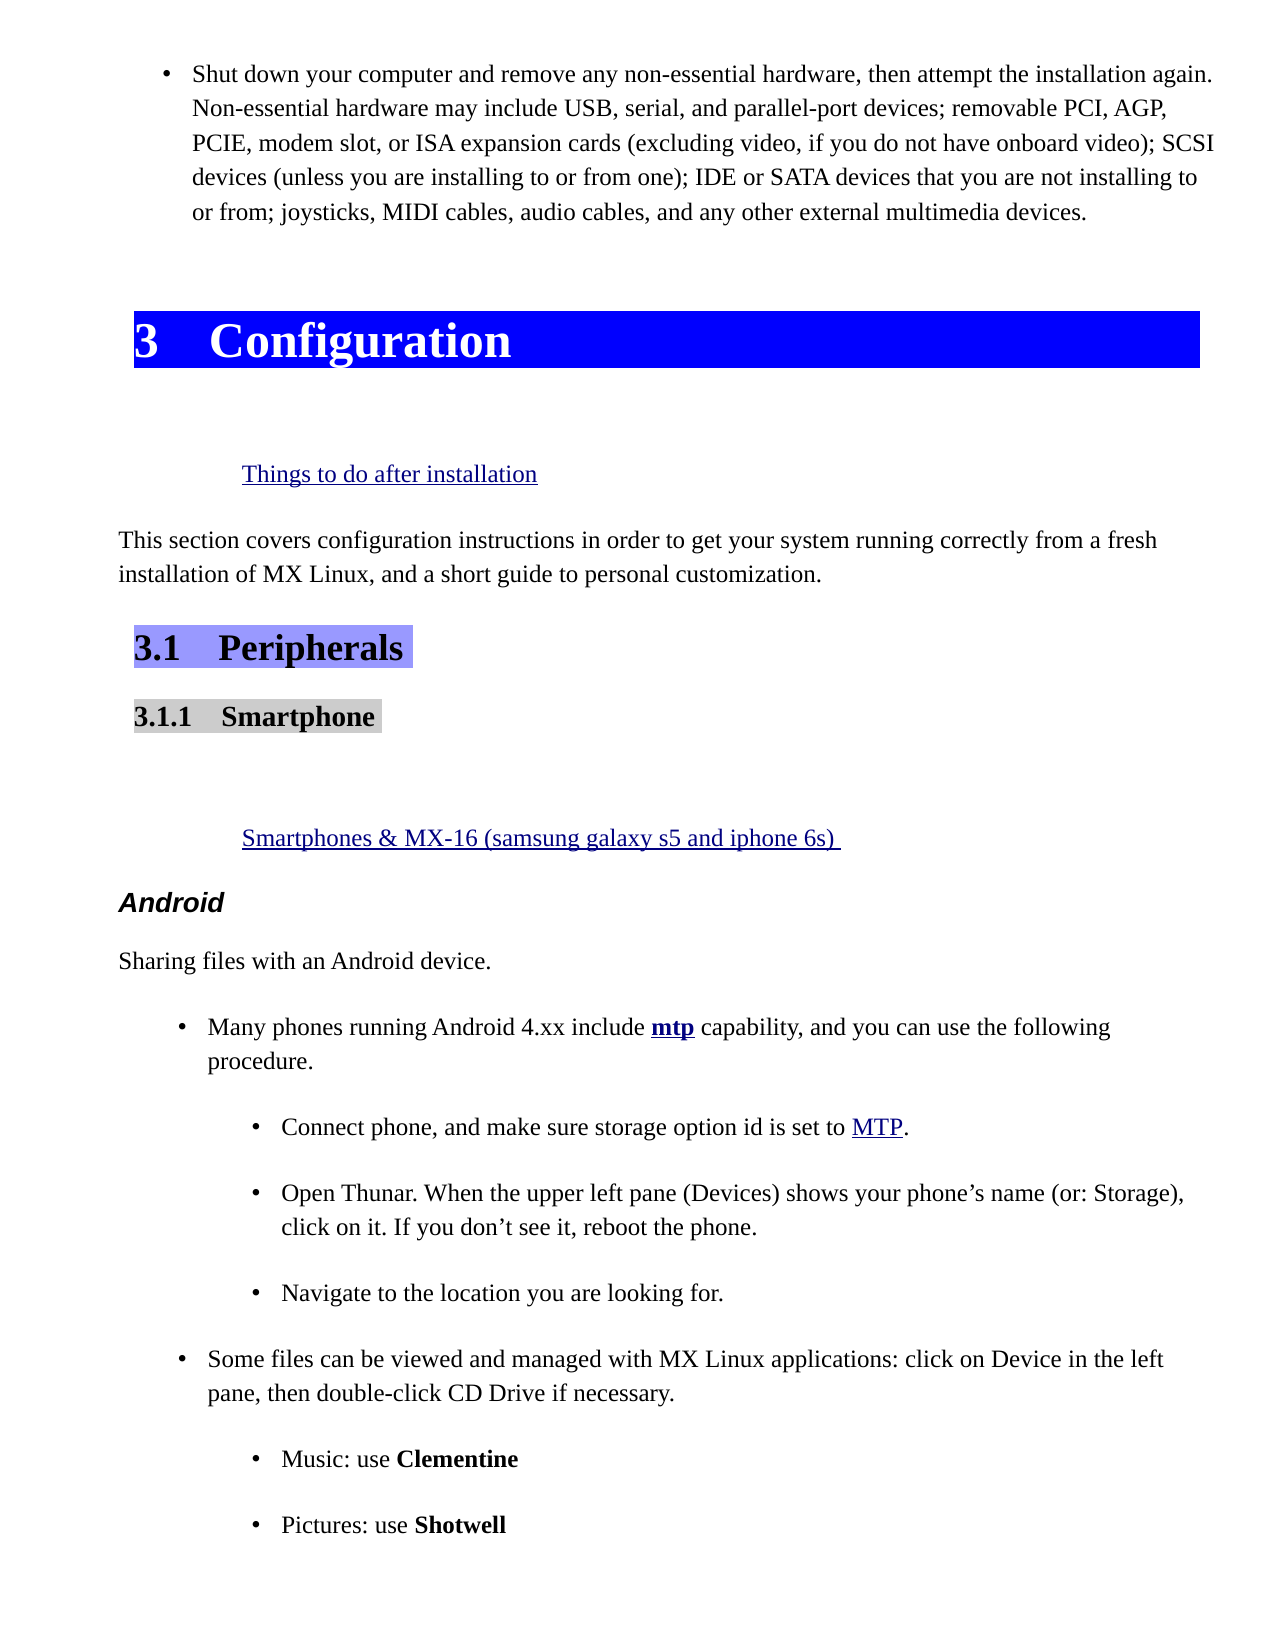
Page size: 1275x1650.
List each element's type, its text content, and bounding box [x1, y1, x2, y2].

list Connect phone, and make sure storage option id is set to MTP. [252, 1112, 1200, 1141]
list Many phones running Android 4.xx include mtp capability, and you can use the following procedure. [178, 1012, 1200, 1075]
text Smartphones & MX-16 (samsung galaxy s5 and iphone 6s) [134, 764, 1200, 852]
list Pictures: use Shotwell [252, 1510, 1200, 1538]
list Shut down your computer and remove any non-essential hardware, then attempt the installation again. Non-essential hardware may include USB, serial, and parallel-port devices; removable PCI, AGP, PCIE, modem slot, or ISA expansion cards (excluding video, if you do not have onboard video); SCSI devices (unless you are installing to or from one); IDE or SATA devices that you are not installing to or from; joysticks, MIDI cables, audio cables, and any other external multimedia devices. [162, 59, 1216, 226]
list Navigate to the location you are looking for. [252, 1278, 1200, 1307]
text Sharing files with an Android device. [118, 946, 1216, 975]
subtitle Android [118, 886, 1216, 918]
list Music: use Clementine [252, 1444, 1200, 1473]
text This section covers configuration instructions in order to get your system running correctly from a fresh installation of MX Linux, and a short guide to personal customization. [118, 525, 1216, 588]
text Things to do after installation [134, 399, 1200, 488]
subtitle 3 Configuration [524, 311, 1200, 368]
subtitle 3.1 Peripherals [413, 625, 1200, 668]
subtitle 3.1.1 Smartphone [382, 699, 1200, 733]
list Some files can be viewed and managed with MX Linux applications: click on Device in the left pane, then double-click CD Drive if necessary. [178, 1344, 1200, 1407]
list Open Thunar. When the upper left pane (Devices) shows your phone’s name (or: Storage), click on it. If you don’t see it, reboot the phone. [252, 1178, 1200, 1241]
